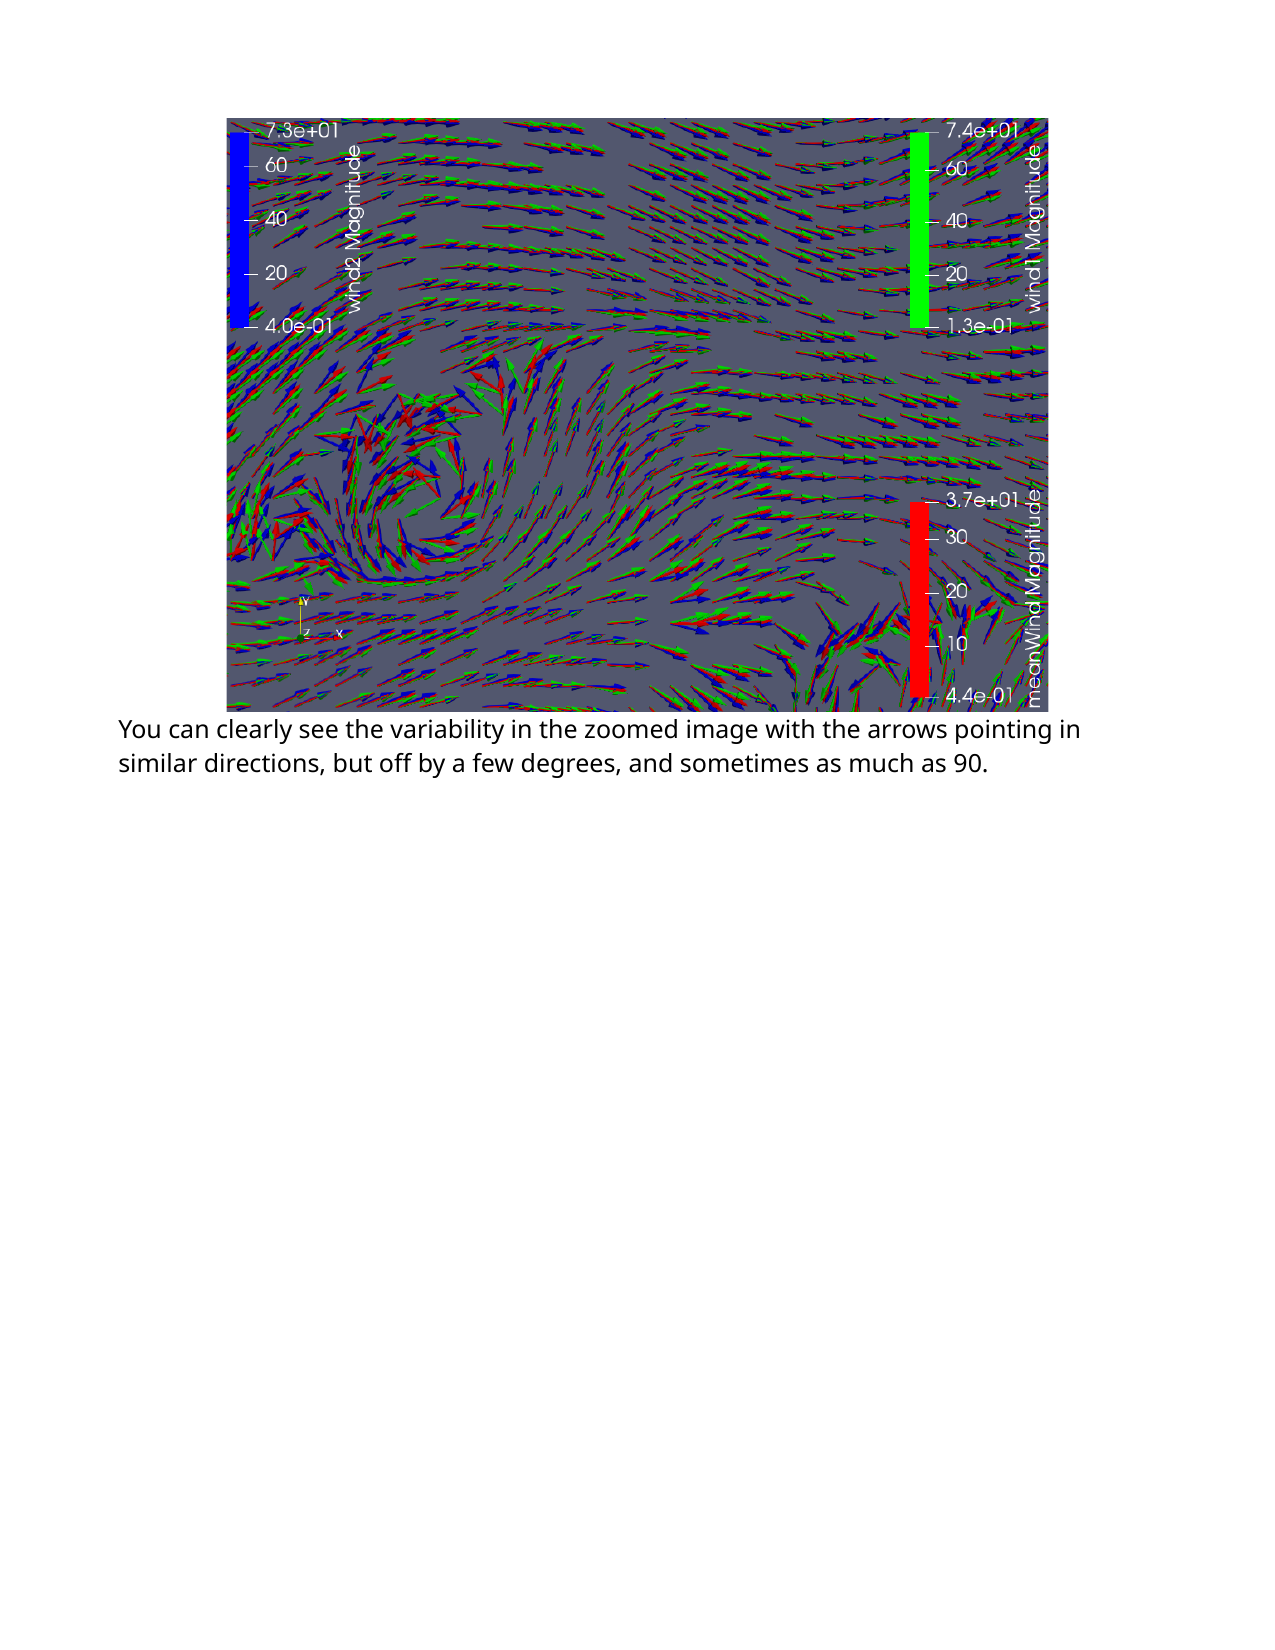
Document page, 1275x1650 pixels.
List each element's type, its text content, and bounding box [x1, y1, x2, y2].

text You can clearly see the variability in the zoomed image with the arrows pointing in similar directions, but off by a few degrees, and sometimes as much as 90. [118, 118, 1157, 780]
picture [226, 118, 1049, 712]
